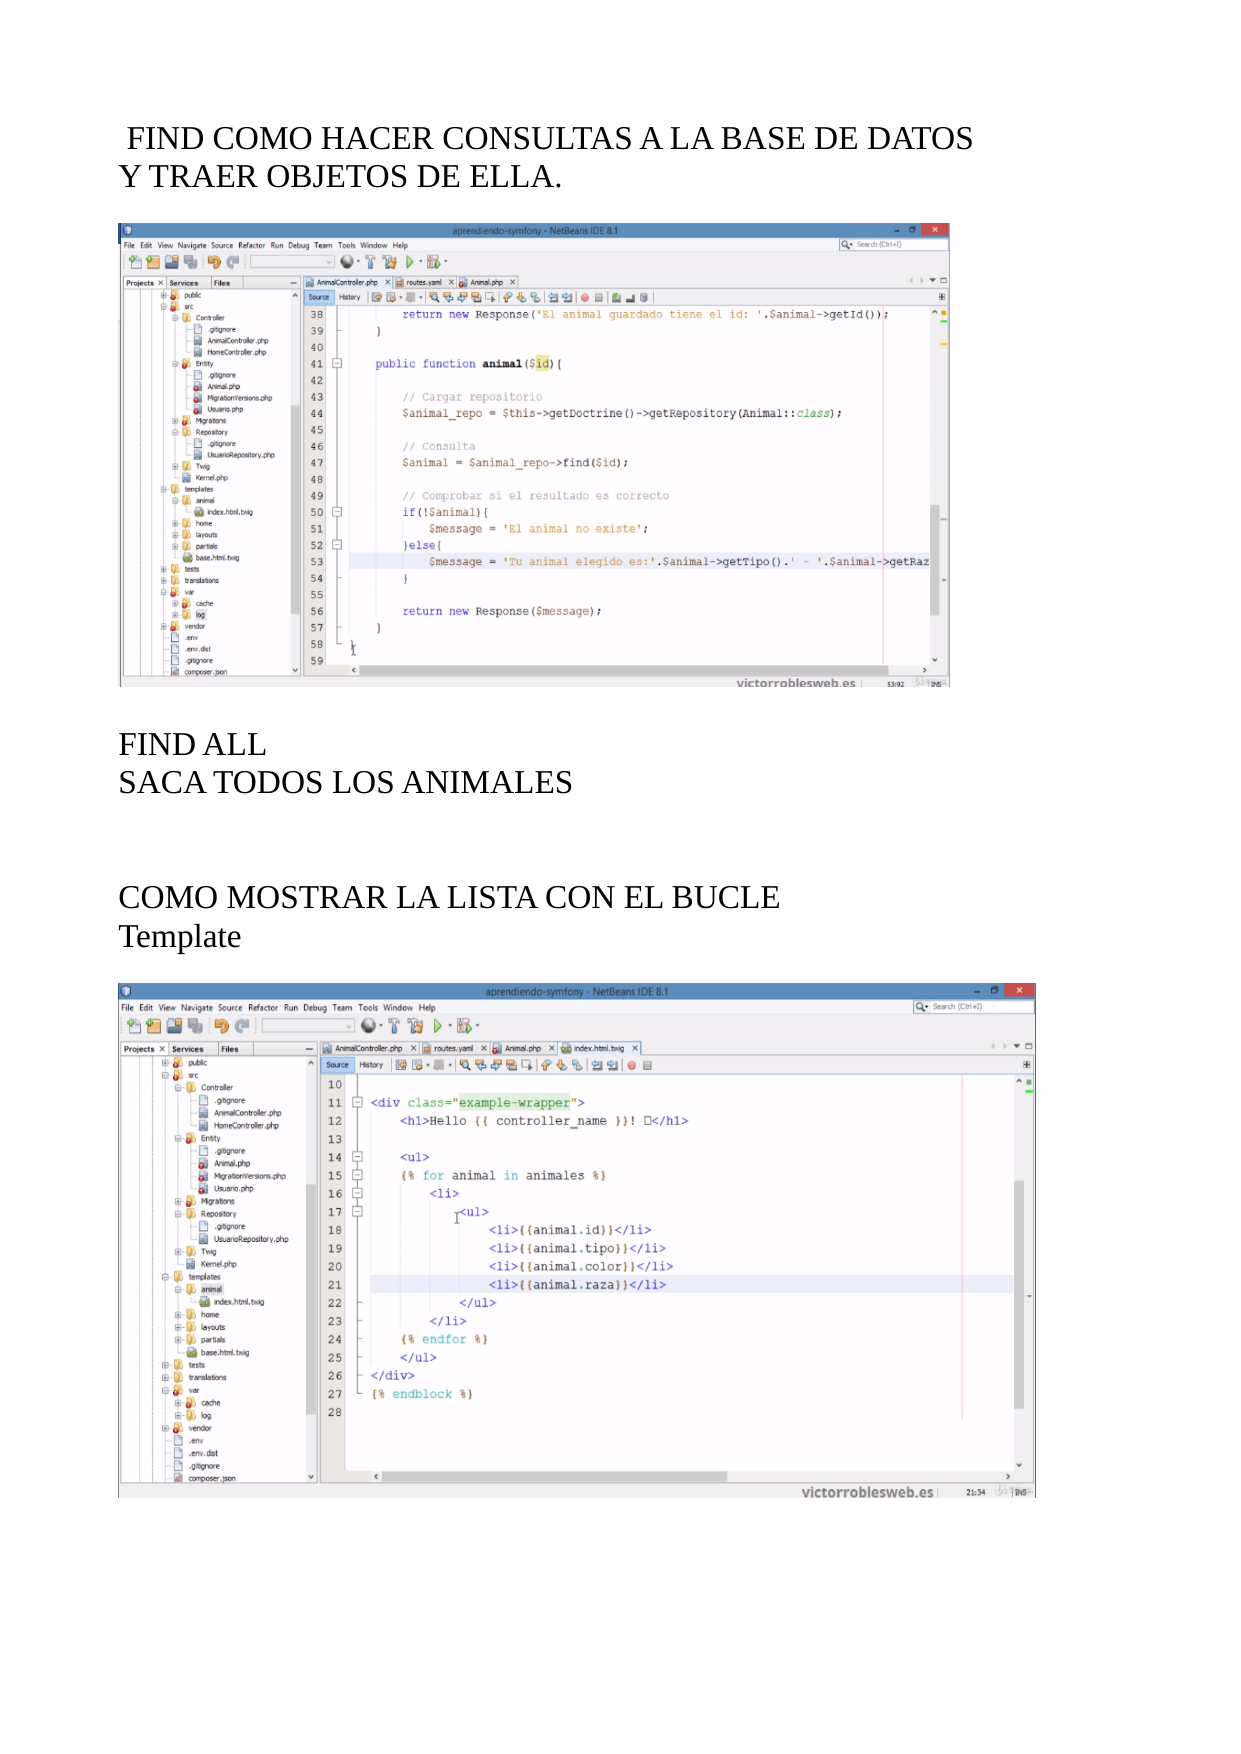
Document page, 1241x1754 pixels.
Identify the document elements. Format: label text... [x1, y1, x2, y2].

text Template [118, 916, 1122, 954]
text FIND COMO HACER CONSULTAS A LA BASE DE DATOS [118, 118, 1122, 156]
text Y TRAER OBJETOS DE ELLA. [118, 156, 1122, 195]
text SACA TODOS LOS ANIMALES [118, 763, 1122, 801]
text FIND ALL [118, 724, 1122, 763]
text COMO MOSTRAR LA LISTA CON EL BUCLE [118, 878, 1122, 916]
